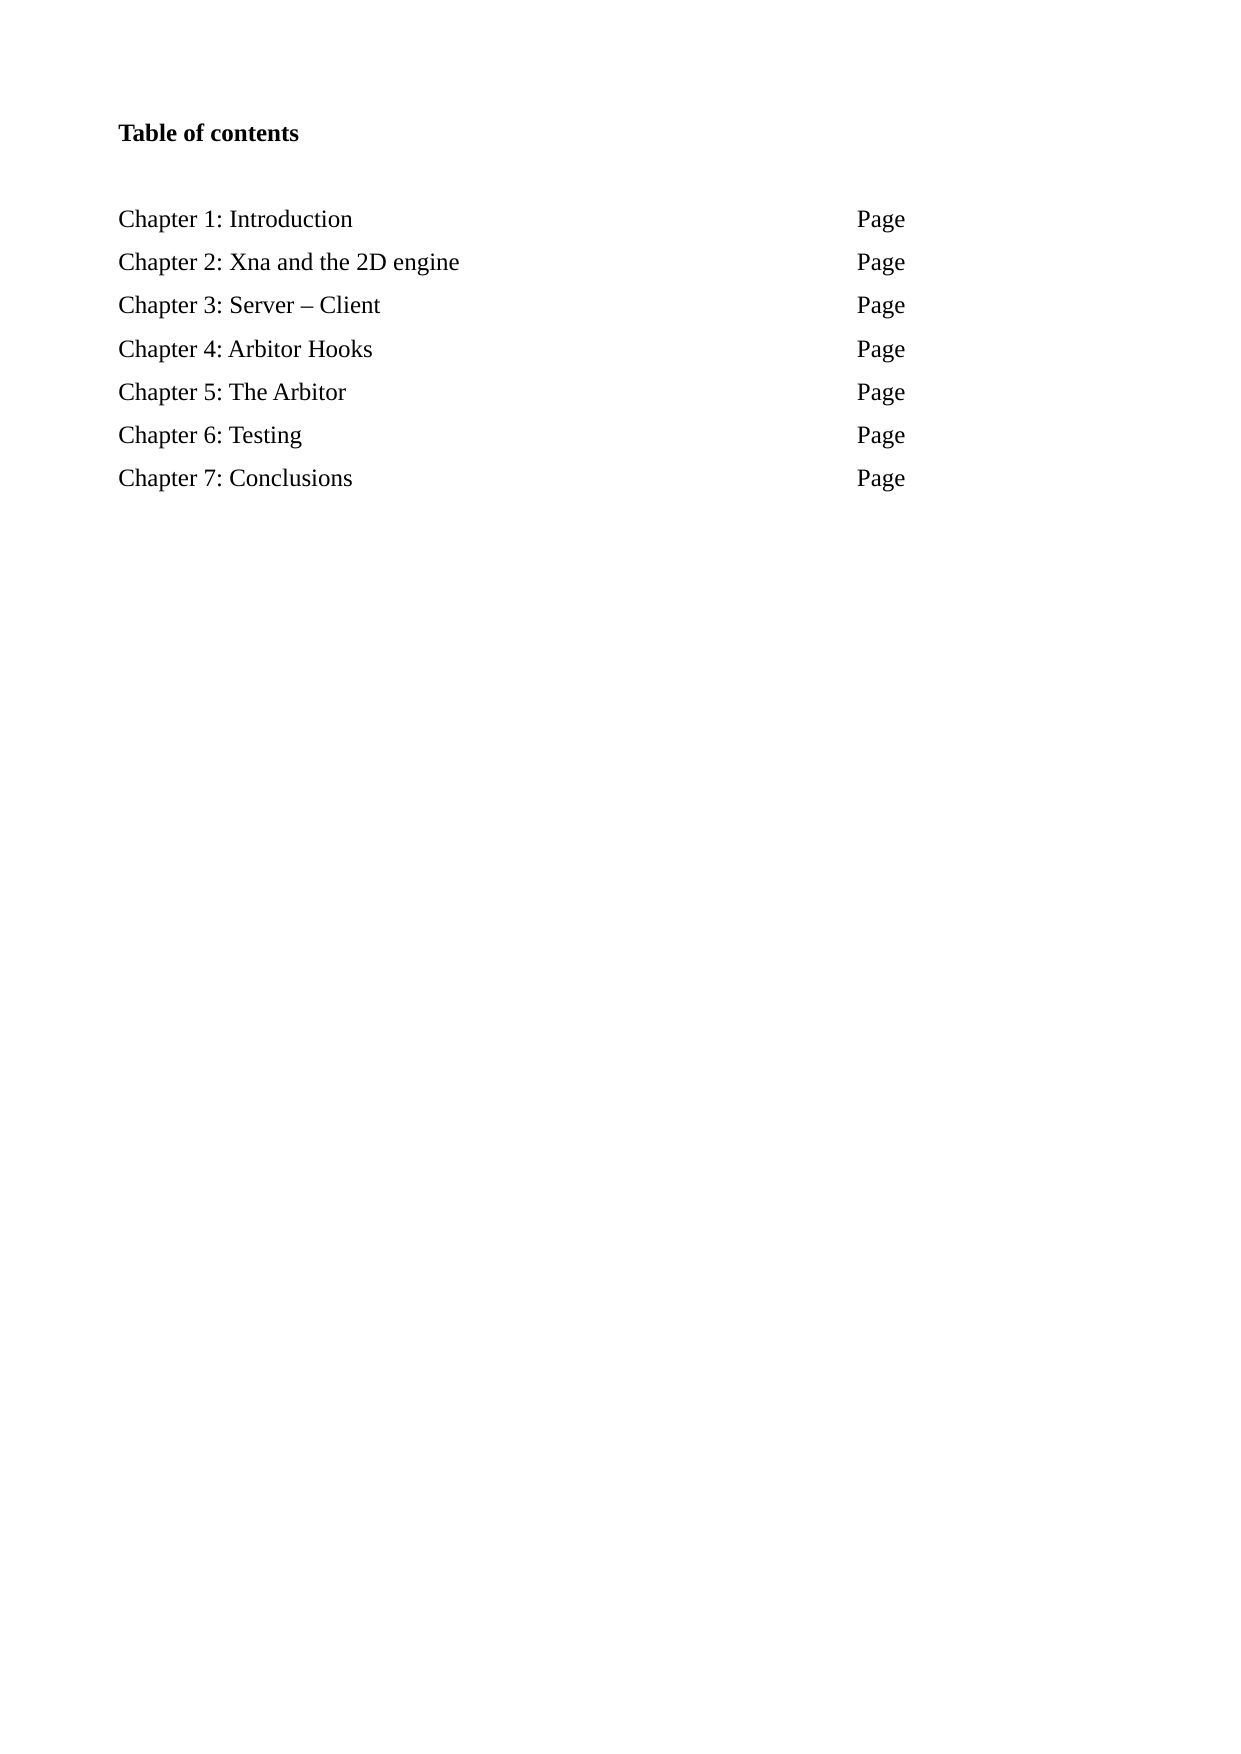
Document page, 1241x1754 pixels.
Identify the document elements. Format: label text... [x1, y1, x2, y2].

text Chapter 3: Server – Client Page [118, 291, 1122, 319]
text Chapter 2: Xna and the 2D engine Page [118, 247, 1122, 276]
text Chapter 7: Conclusions Page [118, 463, 1122, 492]
text Chapter 4: Arbitor Hooks Page [118, 334, 1122, 362]
text Table of contents [118, 118, 1122, 147]
text Chapter 6: Testing Page [118, 420, 1122, 449]
text Chapter 1: Introduction Page [118, 204, 1122, 233]
text Chapter 5: The Arbitor Page [118, 377, 1122, 406]
